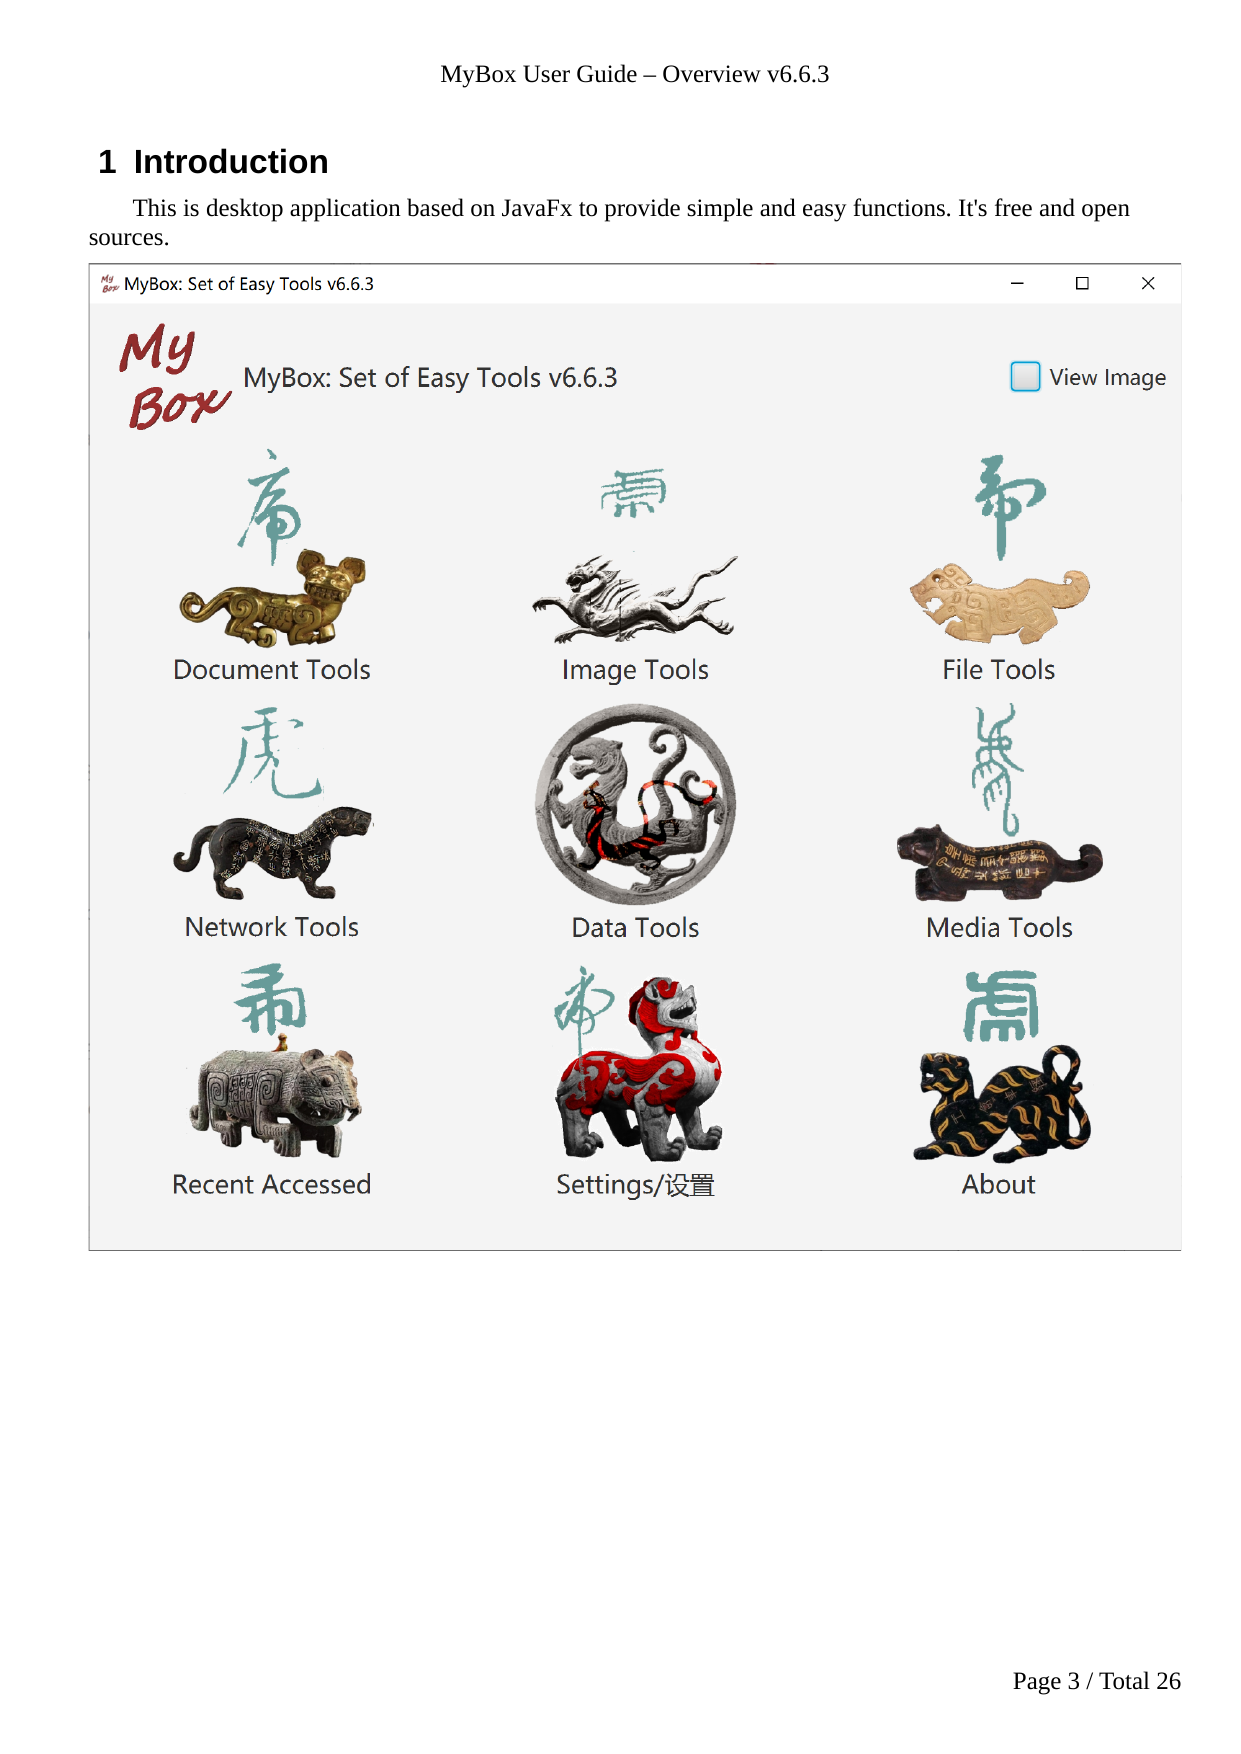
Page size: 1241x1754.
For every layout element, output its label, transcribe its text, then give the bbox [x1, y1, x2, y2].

text This is desktop application based on JavaFx to provide simple and easy functions. It's free and open sources. [88, 193, 1181, 251]
picture [88, 263, 1182, 1251]
subtitle Introduction [88, 142, 1181, 181]
